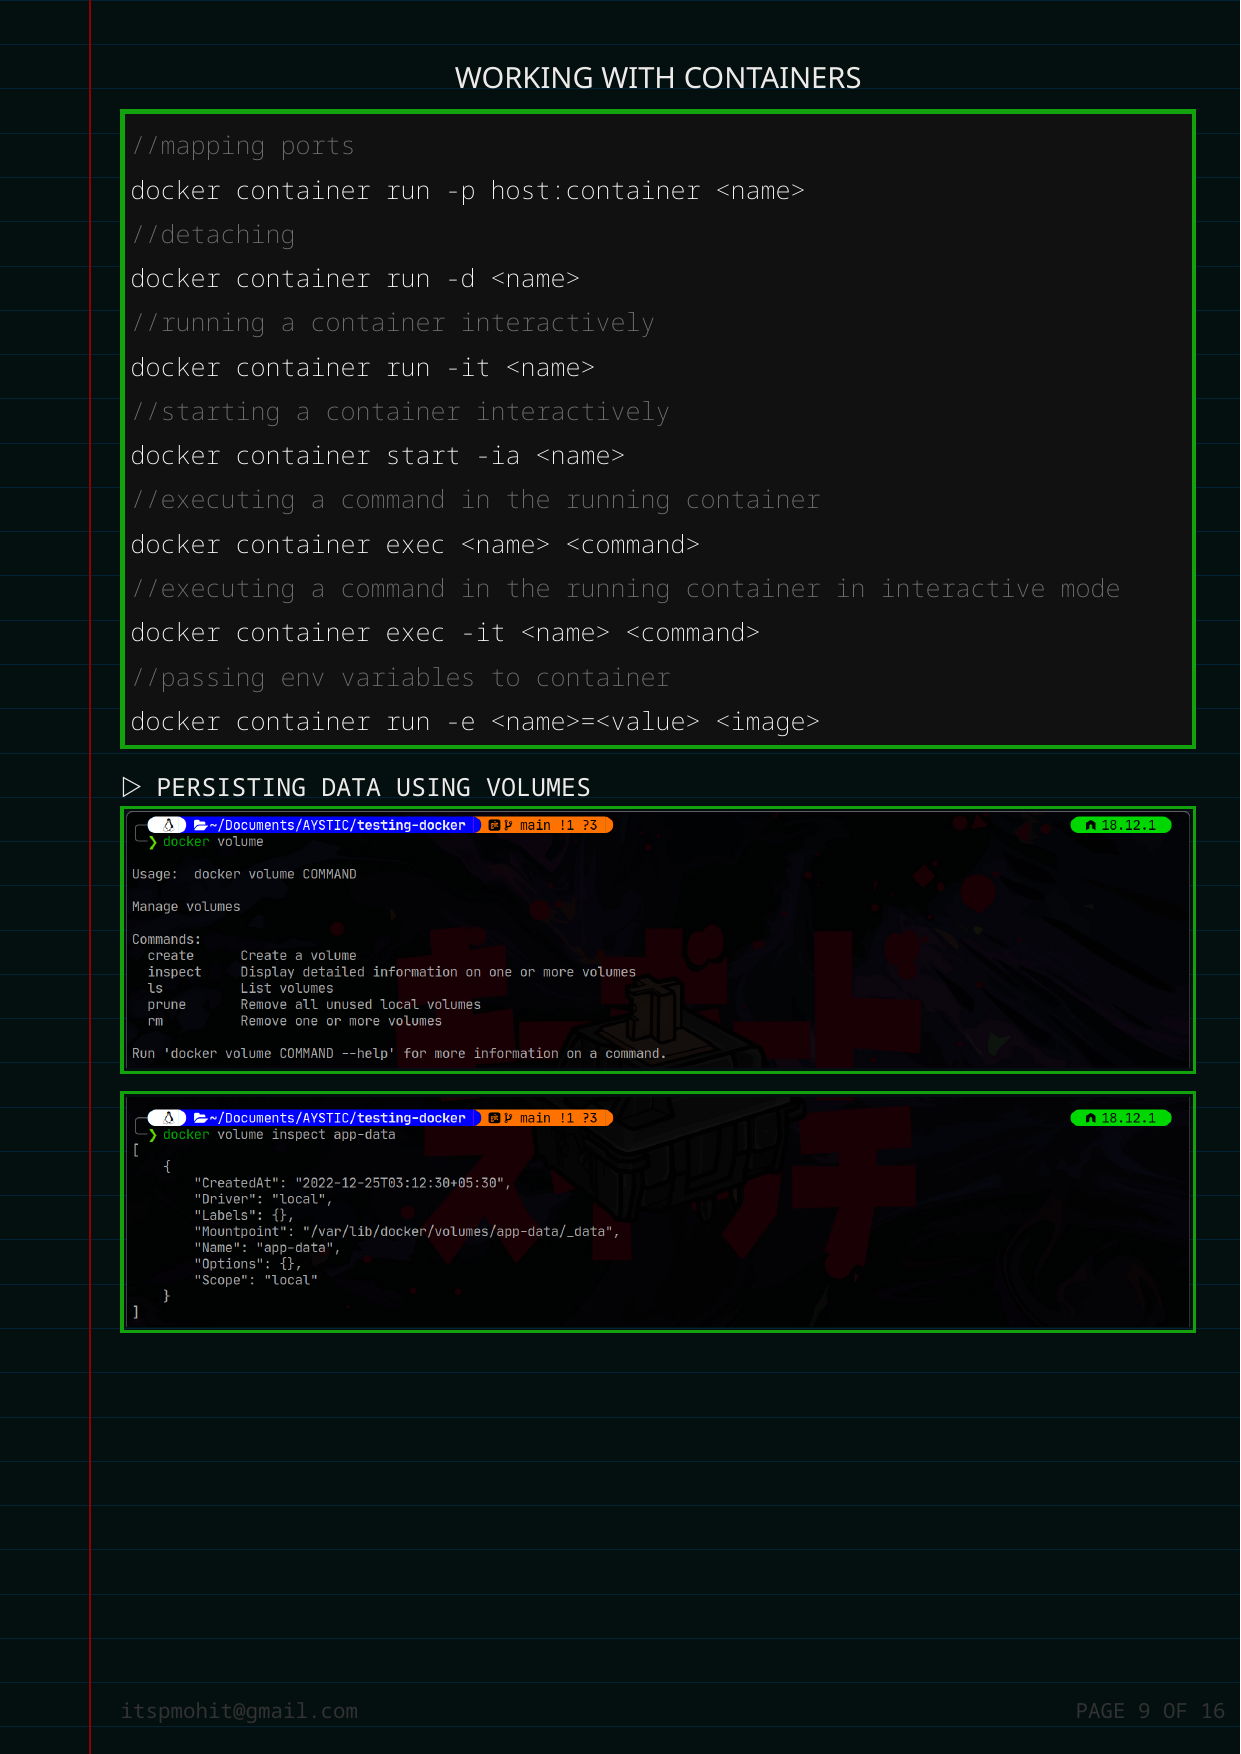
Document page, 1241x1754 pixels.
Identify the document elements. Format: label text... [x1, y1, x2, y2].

text //mapping ports [130, 119, 1186, 164]
list persisting data using volumes [120, 761, 1196, 806]
text //starting a container interactively [130, 385, 1186, 429]
text working with containers [120, 53, 1196, 97]
text docker container run -e <name>=<value> <image> [130, 695, 1186, 739]
text docker container run -p host:container <name> [130, 164, 1186, 208]
text docker container exec <name> <command> [130, 518, 1186, 562]
picture [126, 1097, 1190, 1327]
text docker container run -it <name> [130, 341, 1186, 385]
text docker container exec -it <name> <command> [130, 606, 1186, 651]
text //executing a command in the running container [130, 473, 1186, 518]
text docker container start -ia <name> [130, 429, 1186, 473]
text //passing env variables to container [130, 651, 1186, 695]
text //running a container interactively [130, 296, 1186, 341]
text //detaching [130, 208, 1186, 252]
text docker container run -d <name> [130, 252, 1186, 296]
text //executing a command in the running container in interactive mode [130, 562, 1186, 606]
picture [126, 811, 1190, 1068]
